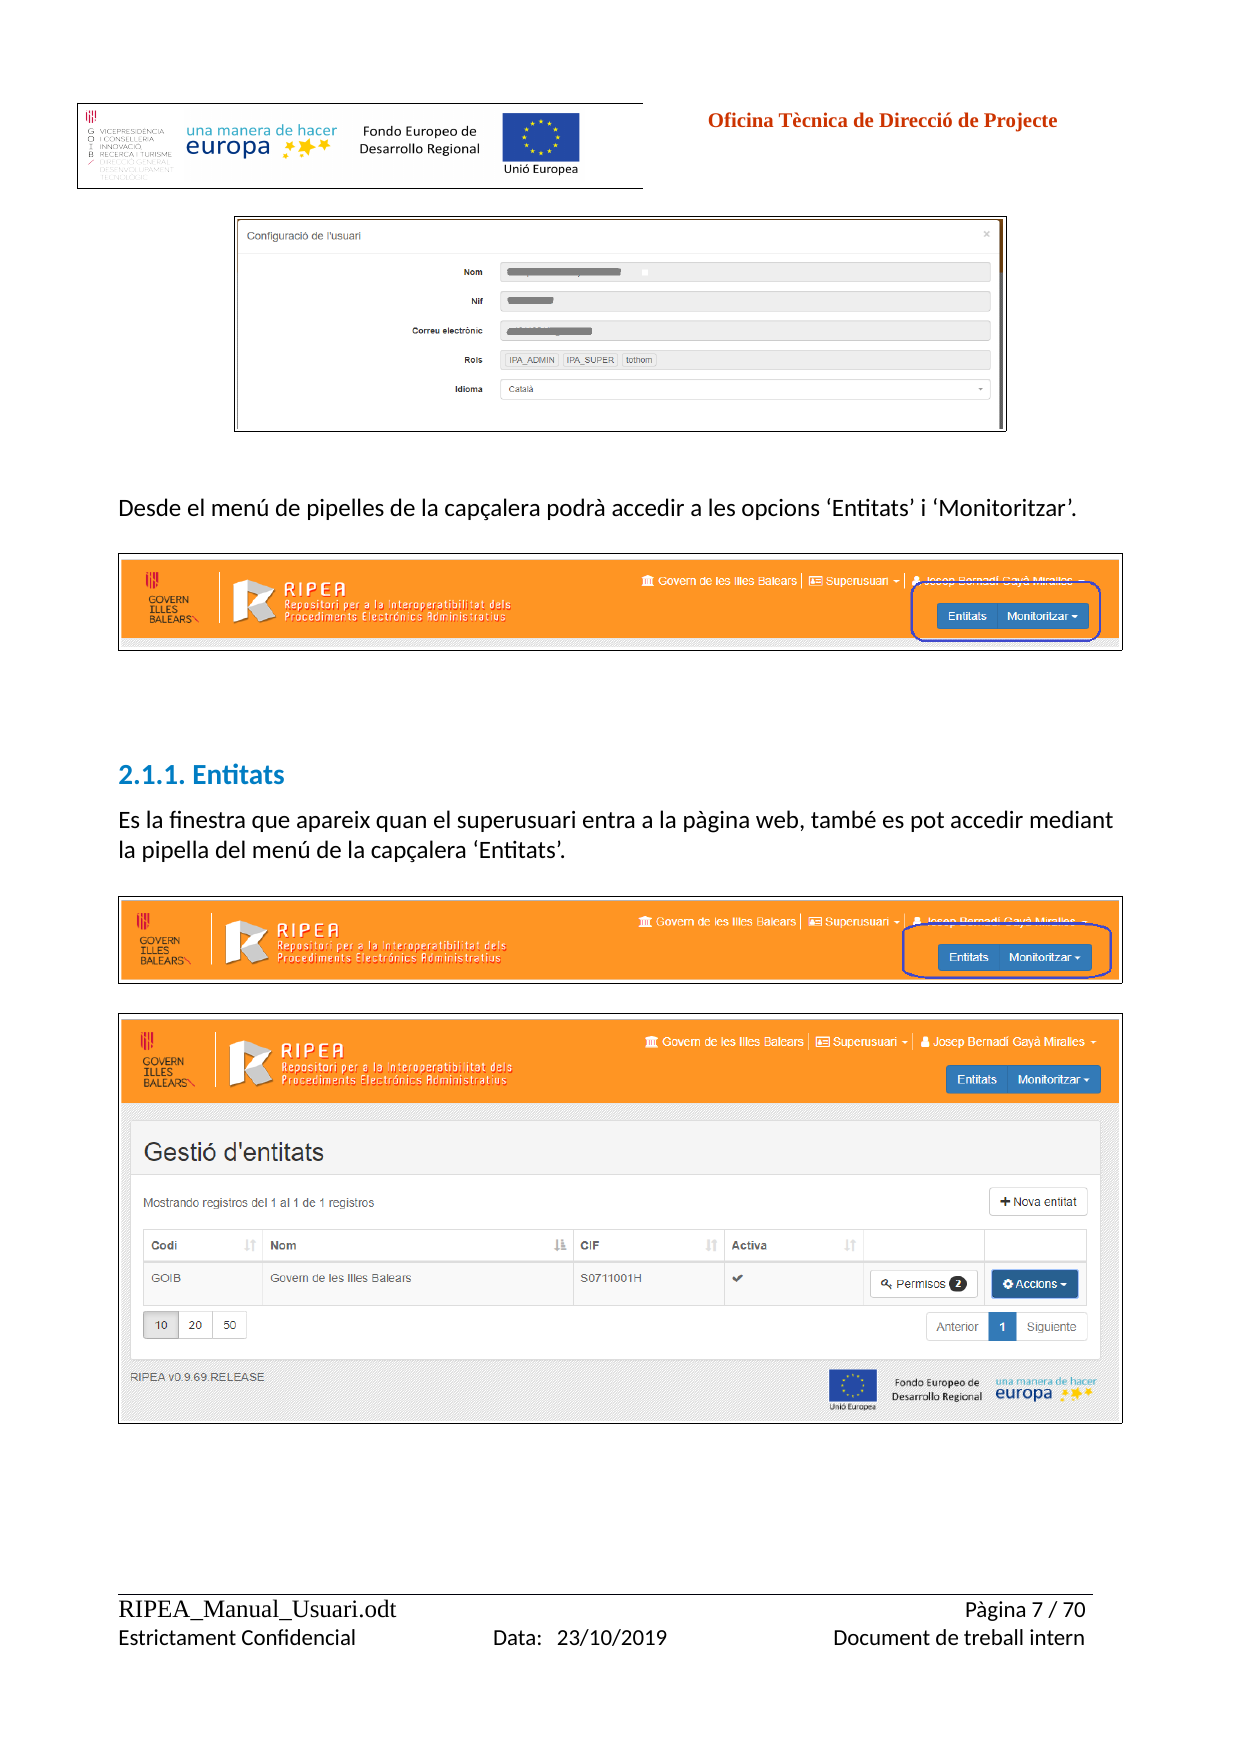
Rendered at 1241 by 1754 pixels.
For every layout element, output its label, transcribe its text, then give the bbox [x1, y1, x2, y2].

picture [121, 556, 1119, 647]
subtitle 2.1.1. Entitats [118, 756, 1122, 792]
picture [184, 108, 585, 182]
picture [121, 898, 1119, 980]
text Desde el menú de pipelles de la capçalera podrà accedir a les opcions ‘Entitats’ i ‘Monitoritzar’. [118, 492, 1122, 523]
text Es la finestra que apareix quan el superusuari entra a la pàgina web, també es pot accedir mediant la pipella del menú de la capçalera ‘Entitats’. [118, 804, 1122, 865]
picture [237, 219, 1003, 429]
picture [121, 1016, 1119, 1421]
picture [82, 108, 178, 182]
